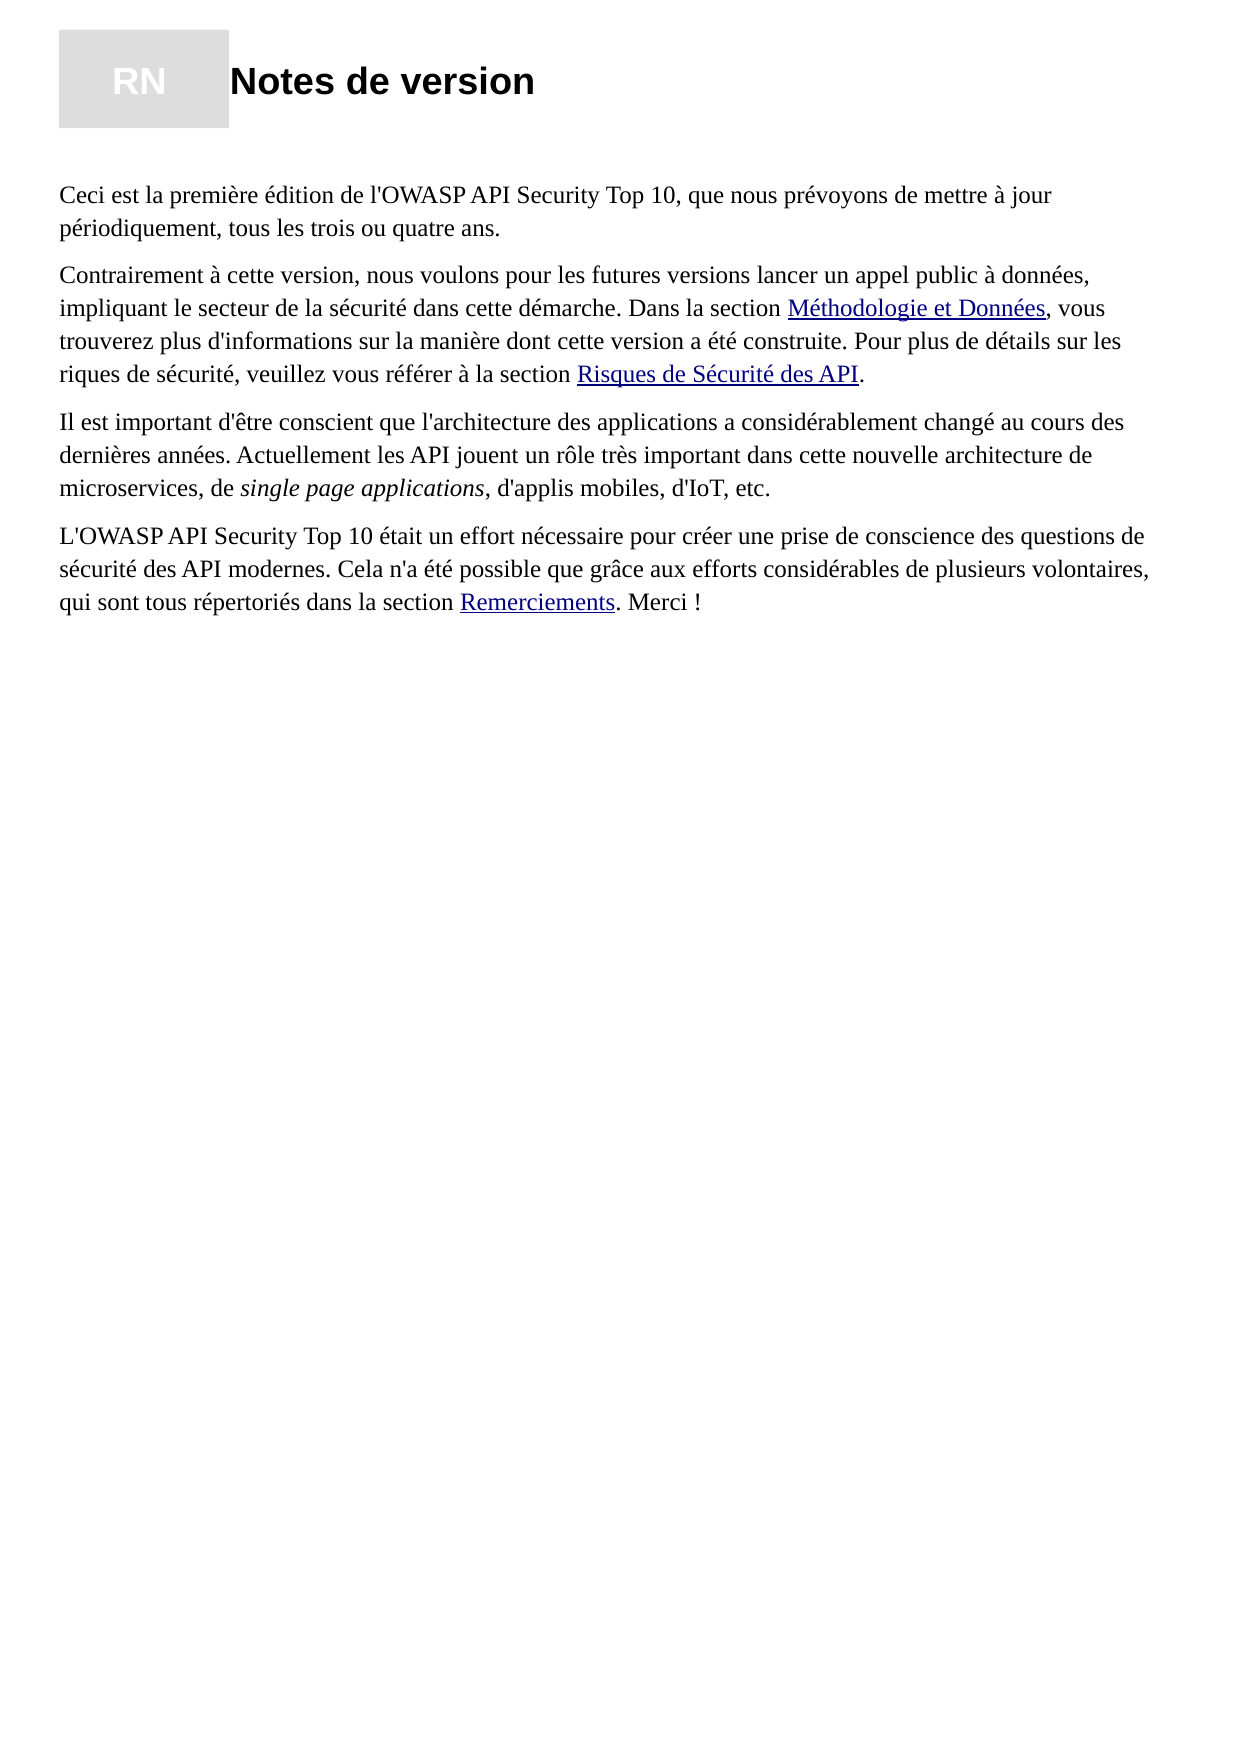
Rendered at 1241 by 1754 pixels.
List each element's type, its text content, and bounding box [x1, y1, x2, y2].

text Il est important d'être conscient que l'architecture des applications a considérablement changé au cours des dernières années. Actuellement les API jouent un rôle très important dans cette nouvelle architecture de microservices, de single page applications, d'applis mobiles, d'IoT, etc. [59, 407, 1181, 502]
text L'OWASP API Security Top 10 était un effort nécessaire pour créer une prise de conscience des questions de sécurité des API modernes. Cela n'a été possible que grâce aux efforts considérables de plusieurs volontaires, qui sont tous répertoriés dans la section Remerciements. Merci ! [59, 521, 1181, 616]
text Contrairement à cette version, nous voulons pour les futures versions lancer un appel public à données, impliquant le secteur de la sécurité dans cette démarche. Dans la section Méthodologie et Données, vous trouverez plus d'informations sur la manière dont cette version a été construite. Pour plus de détails sur les riques de sécurité, veuillez vous référer à la section Risques de Sécurité des API. [59, 260, 1181, 388]
text Ceci est la première édition de l'OWASP API Security Top 10, que nous prévoyons de mettre à jour périodiquement, tous les trois ou quatre ans. [59, 180, 1181, 242]
